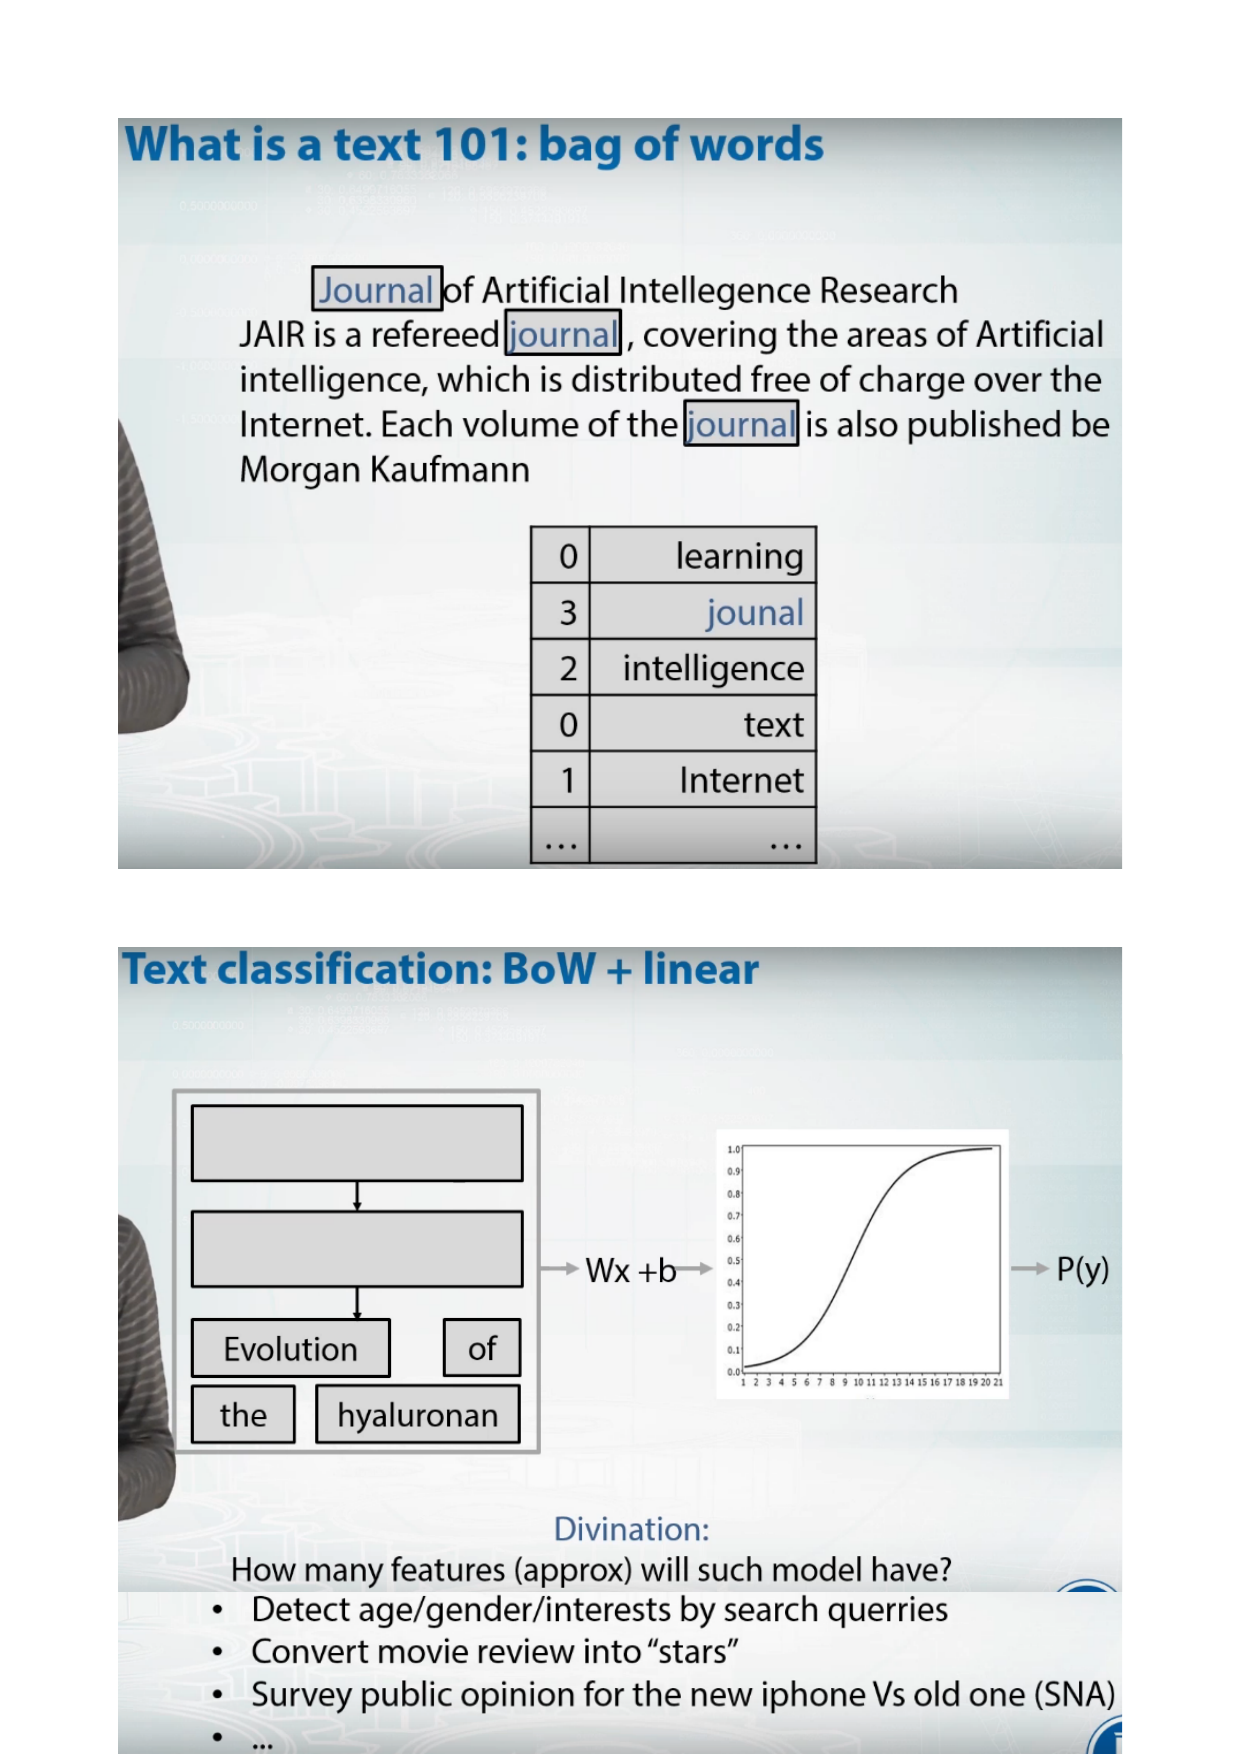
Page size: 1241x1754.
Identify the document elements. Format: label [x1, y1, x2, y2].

picture [118, 947, 1123, 1754]
picture [118, 118, 1123, 869]
